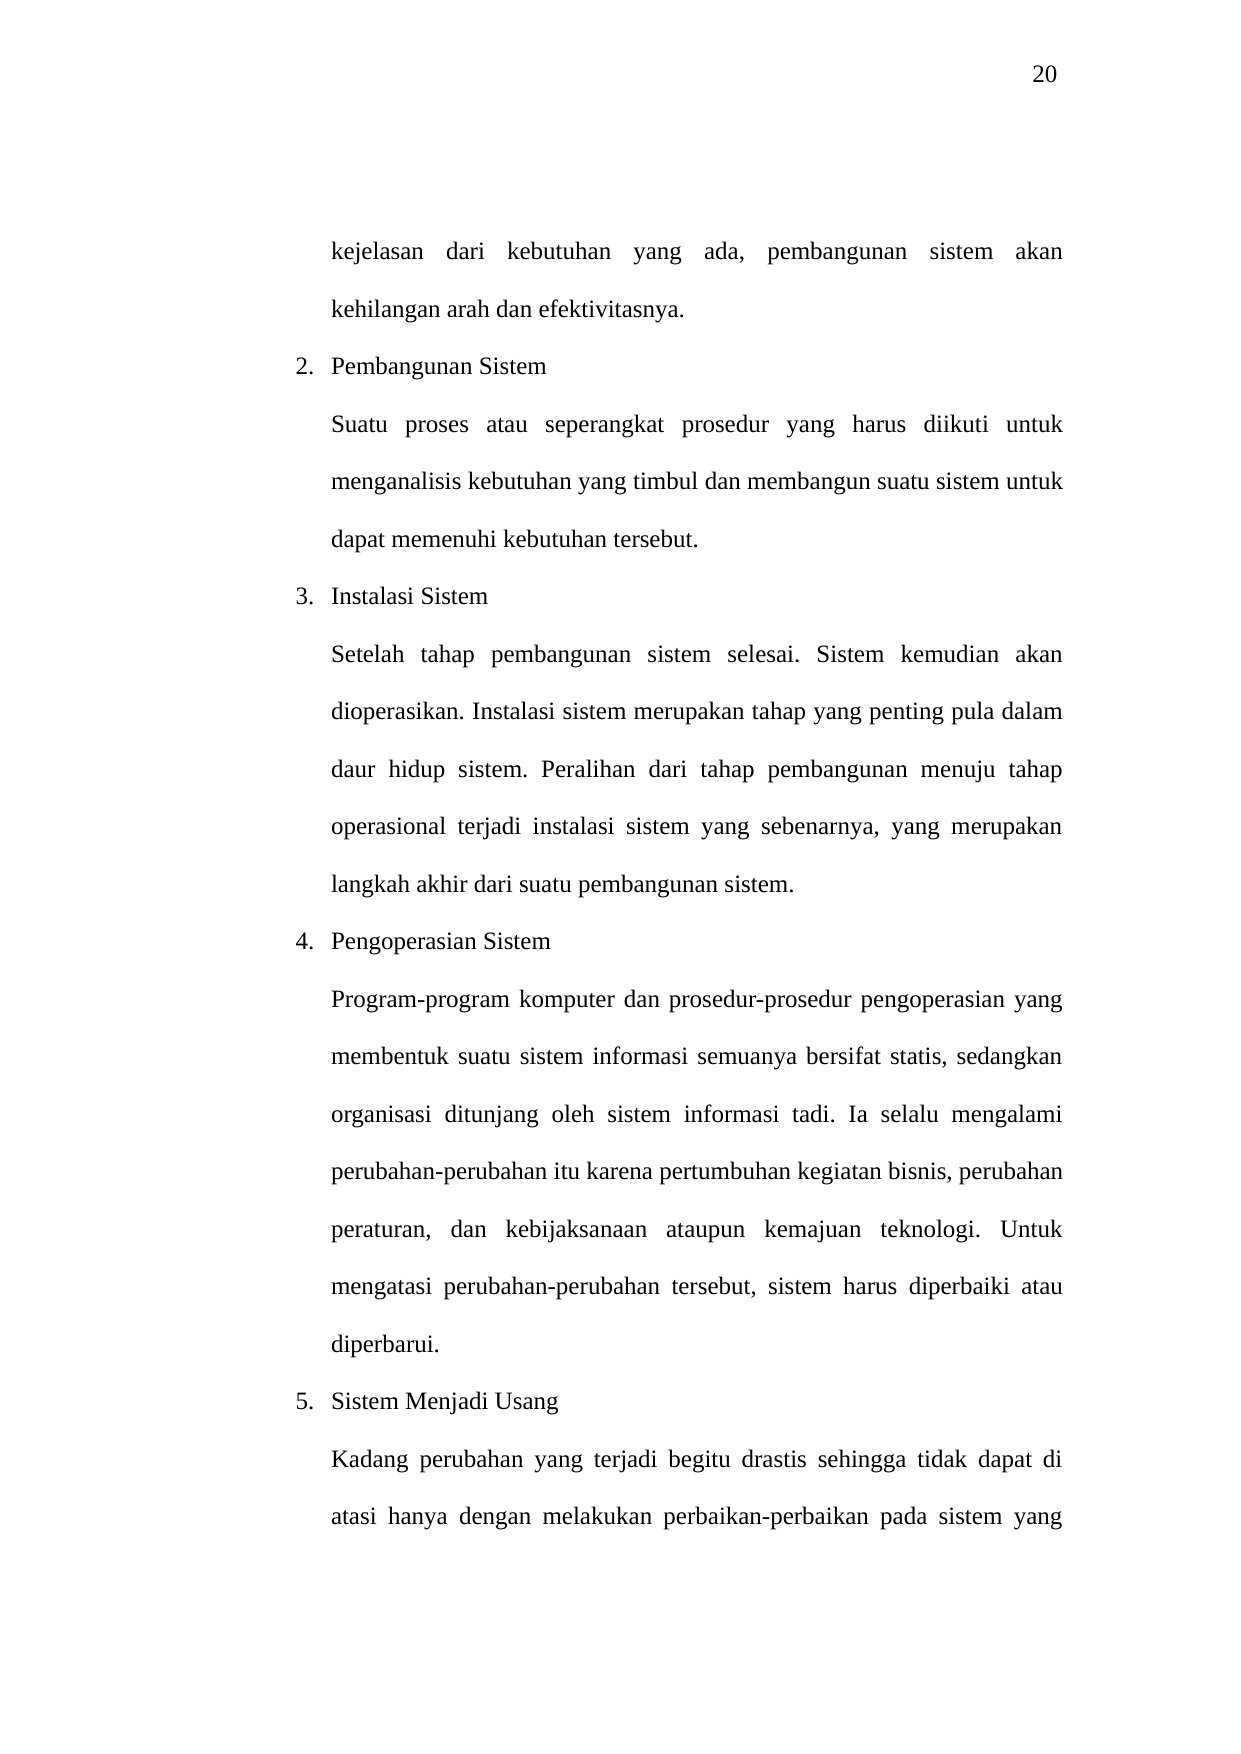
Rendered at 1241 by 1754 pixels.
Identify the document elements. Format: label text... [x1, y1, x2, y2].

list kejelasan dari kebutuhan yang ada, pembangunan sistem akan kehilangan arah dan efektivitasnya. [295, 236, 1063, 322]
list Kadang perubahan yang terjadi begitu drastis sehingga tidak dapat di atasi hanya dengan melakukan perbaikan-perbaikan pada sistem yang [295, 1444, 1063, 1530]
list Setelah tahap pembangunan sistem selesai. Sistem kemudian akan dioperasikan. Instalasi sistem merupakan tahap yang penting pula dalam daur hidup sistem. Peralihan dari tahap pembangunan menuju tahap operasional terjadi instalasi sistem yang sebenarnya, yang merupakan langkah akhir dari suatu pembangunan sistem. [295, 639, 1063, 897]
list Instalasi Sistem [295, 581, 1063, 610]
list Pengoperasian Sistem [295, 926, 1063, 955]
list Program-program komputer dan prosedur-prosedur pengoperasian yang membentuk suatu sistem informasi semuanya bersifat statis, sedangkan organisasi ditunjang oleh sistem informasi tadi. Ia selalu mengalami perubahan-perubahan itu karena pertumbuhan kegiatan bisnis, perubahan peraturan, dan kebijaksanaan ataupun kemajuan teknologi. Untuk mengatasi perubahan-perubahan tersebut, sistem harus diperbaiki atau diperbarui. [295, 984, 1063, 1357]
list Suatu proses atau seperangkat prosedur yang harus diikuti untuk menganalisis kebutuhan yang timbul dan membangun suatu sistem untuk dapat memenuhi kebutuhan tersebut. [295, 409, 1063, 552]
list Sistem Menjadi Usang [295, 1386, 1063, 1415]
list Pembangunan Sistem [295, 351, 1063, 380]
